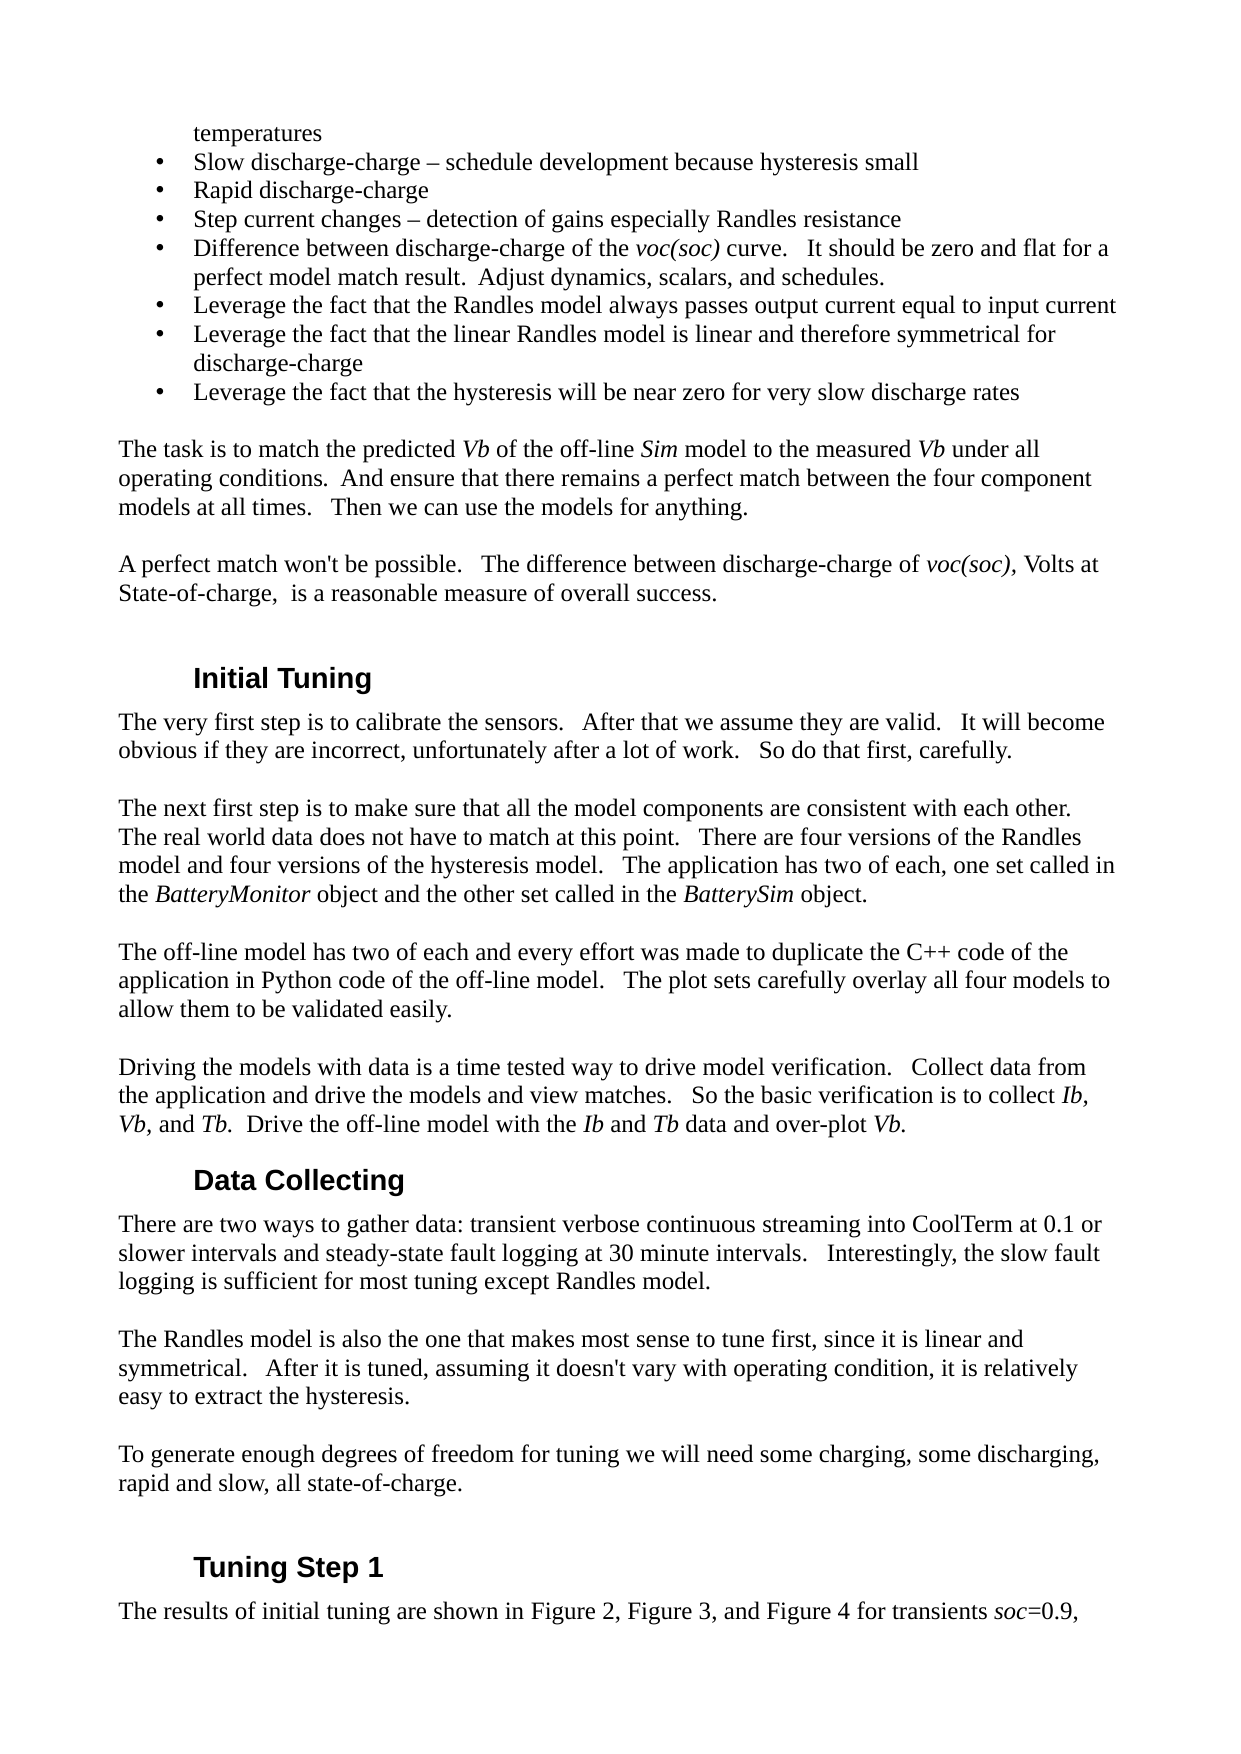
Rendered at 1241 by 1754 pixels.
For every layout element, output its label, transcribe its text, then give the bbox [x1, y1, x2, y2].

list Leverage the fact that the Randles model always passes output current equal to input current [156, 291, 1122, 319]
list Difference between discharge-charge of the voc(soc) curve. It should be zero and flat for a perfect model match result. Adjust dynamics, scalars, and schedules. [156, 233, 1122, 291]
text To generate enough degrees of freedom for tuning we will need some charging, some discharging, rapid and slow, all state-of-charge. [118, 1439, 1122, 1496]
subtitle Tuning Step 1 [118, 1550, 1122, 1584]
text The Randles model is also the one that makes most sense to tune first, since it is linear and symmetrical. After it is tuned, assuming it doesn't vary with operating condition, it is relatively easy to extract the hysteresis. [118, 1324, 1122, 1410]
list Leverage the fact that the linear Randles model is linear and therefore symmetrical for discharge-charge [156, 319, 1122, 377]
list Slow discharge-charge – schedule development because hysteresis small [156, 147, 1122, 176]
text The task is to match the predicted Vb of the off-line Sim model to the measured Vb under all operating conditions. And ensure that there remains a perfect match between the four component models at all times. Then we can use the models for anything. [118, 434, 1122, 521]
text There are two ways to gather data: transient verbose continuous streaming into CoolTerm at 0.1 or slower intervals and steady-state fault logging at 30 minute intervals. Interestingly, the slow fault logging is sufficient for most tuning except Randles model. [118, 1209, 1122, 1295]
text A perfect match won't be possible. The difference between discharge-charge of voc(soc), Volts at State-of-charge, is a reasonable measure of overall success. [118, 549, 1122, 607]
subtitle Initial Tuning [118, 661, 1122, 694]
subtitle Data Collecting [118, 1163, 1122, 1196]
text The off-line model has two of each and every effort was made to duplicate the C++ code of the application in Python code of the off-line model. The plot sets carefully overlay all four models to allow them to be validated easily. [118, 937, 1122, 1023]
list Leverage the fact that the hysteresis will be near zero for very slow discharge rates [156, 377, 1122, 406]
list temperatures [156, 118, 1122, 147]
list Rapid discharge-charge [156, 176, 1122, 204]
text Driving the models with data is a time tested way to drive model verification. Collect data from the application and drive the models and view matches. So the basic verification is to collect Ib, Vb, and Tb. Drive the off-line model with the Ib and Tb data and over-plot Vb. [118, 1052, 1122, 1138]
text The results of initial tuning are shown in Figure 2, Figure 3, and Figure 4 for transients soc=0.9, [118, 1596, 1122, 1625]
text The very first step is to calibrate the sensors. After that we assume they are valid. It will become obvious if they are incorrect, unfortunately after a lot of work. So do that first, carefully. [118, 707, 1122, 764]
text The next first step is to make sure that all the model components are consistent with each other. The real world data does not have to match at this point. There are four versions of the Randles model and four versions of the hysteresis model. The application has two of each, one set called in the BatteryMonitor object and the other set called in the BatterySim object. [118, 793, 1122, 908]
list Step current changes – detection of gains especially Randles resistance [156, 204, 1122, 233]
